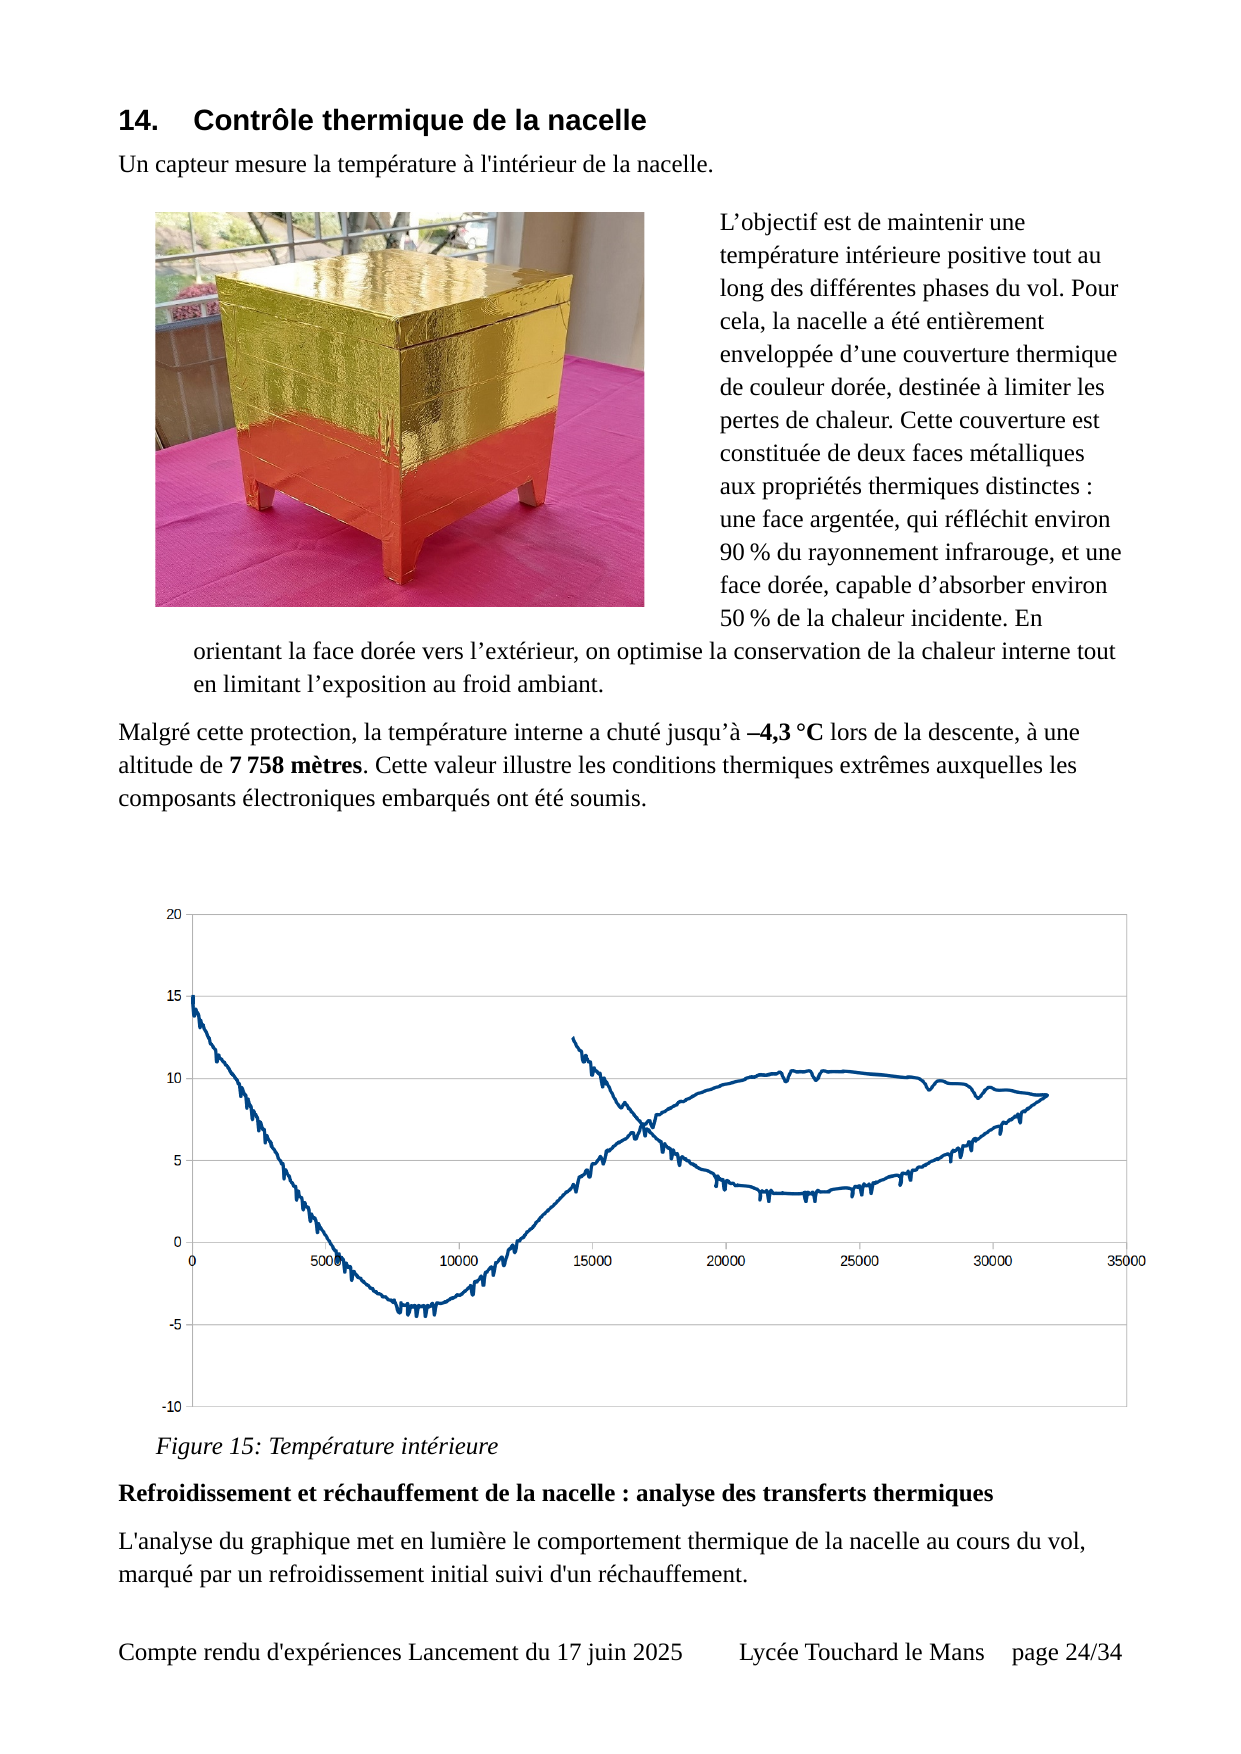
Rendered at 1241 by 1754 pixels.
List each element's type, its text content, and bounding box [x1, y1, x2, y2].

text L'analyse du graphique met en lumière le comportement thermique de la nacelle au cours du vol, marqué par un refroidissement initial suivi d'un réchauffement. [118, 1526, 1122, 1588]
text Un capteur mesure la température à l'intérieur de la nacelle. [118, 149, 1122, 178]
subtitle Contrôle thermique de la nacelle [118, 103, 1122, 137]
text Refroidissement et réchauffement de la nacelle : analyse des transferts thermiques [118, 1383, 1122, 1507]
text Figure 15: Température intérieure [156, 930, 1159, 1459]
picture [147, 900, 1152, 1419]
text L’objectif est de maintenir une température intérieure positive tout au long des différentes phases du vol. Pour cela, la nacelle a été entièrement enveloppée d’une couverture thermique de couleur dorée, destinée à limiter les pertes de chaleur. Cette couverture est constituée de deux faces métalliques aux propriétés thermiques distinctes : une face argentée, qui réfléchit environ 90 % du rayonnement infrarouge, et une face dorée, capable d’absorber environ 50 % de la chaleur incidente. En orientant la face dorée vers l’extérieur, on optimise la conservation de la chaleur interne tout en limitant l’exposition au froid ambiant. [193, 207, 1122, 698]
text Malgré cette protection, la température interne a chuté jusqu’à –4,3 °C lors de la descente, à une altitude de 7 758 mètres. Cette valeur illustre les conditions thermiques extrêmes auxquelles les composants électroniques embarqués ont été soumis. [118, 717, 1122, 812]
picture [155, 212, 645, 607]
